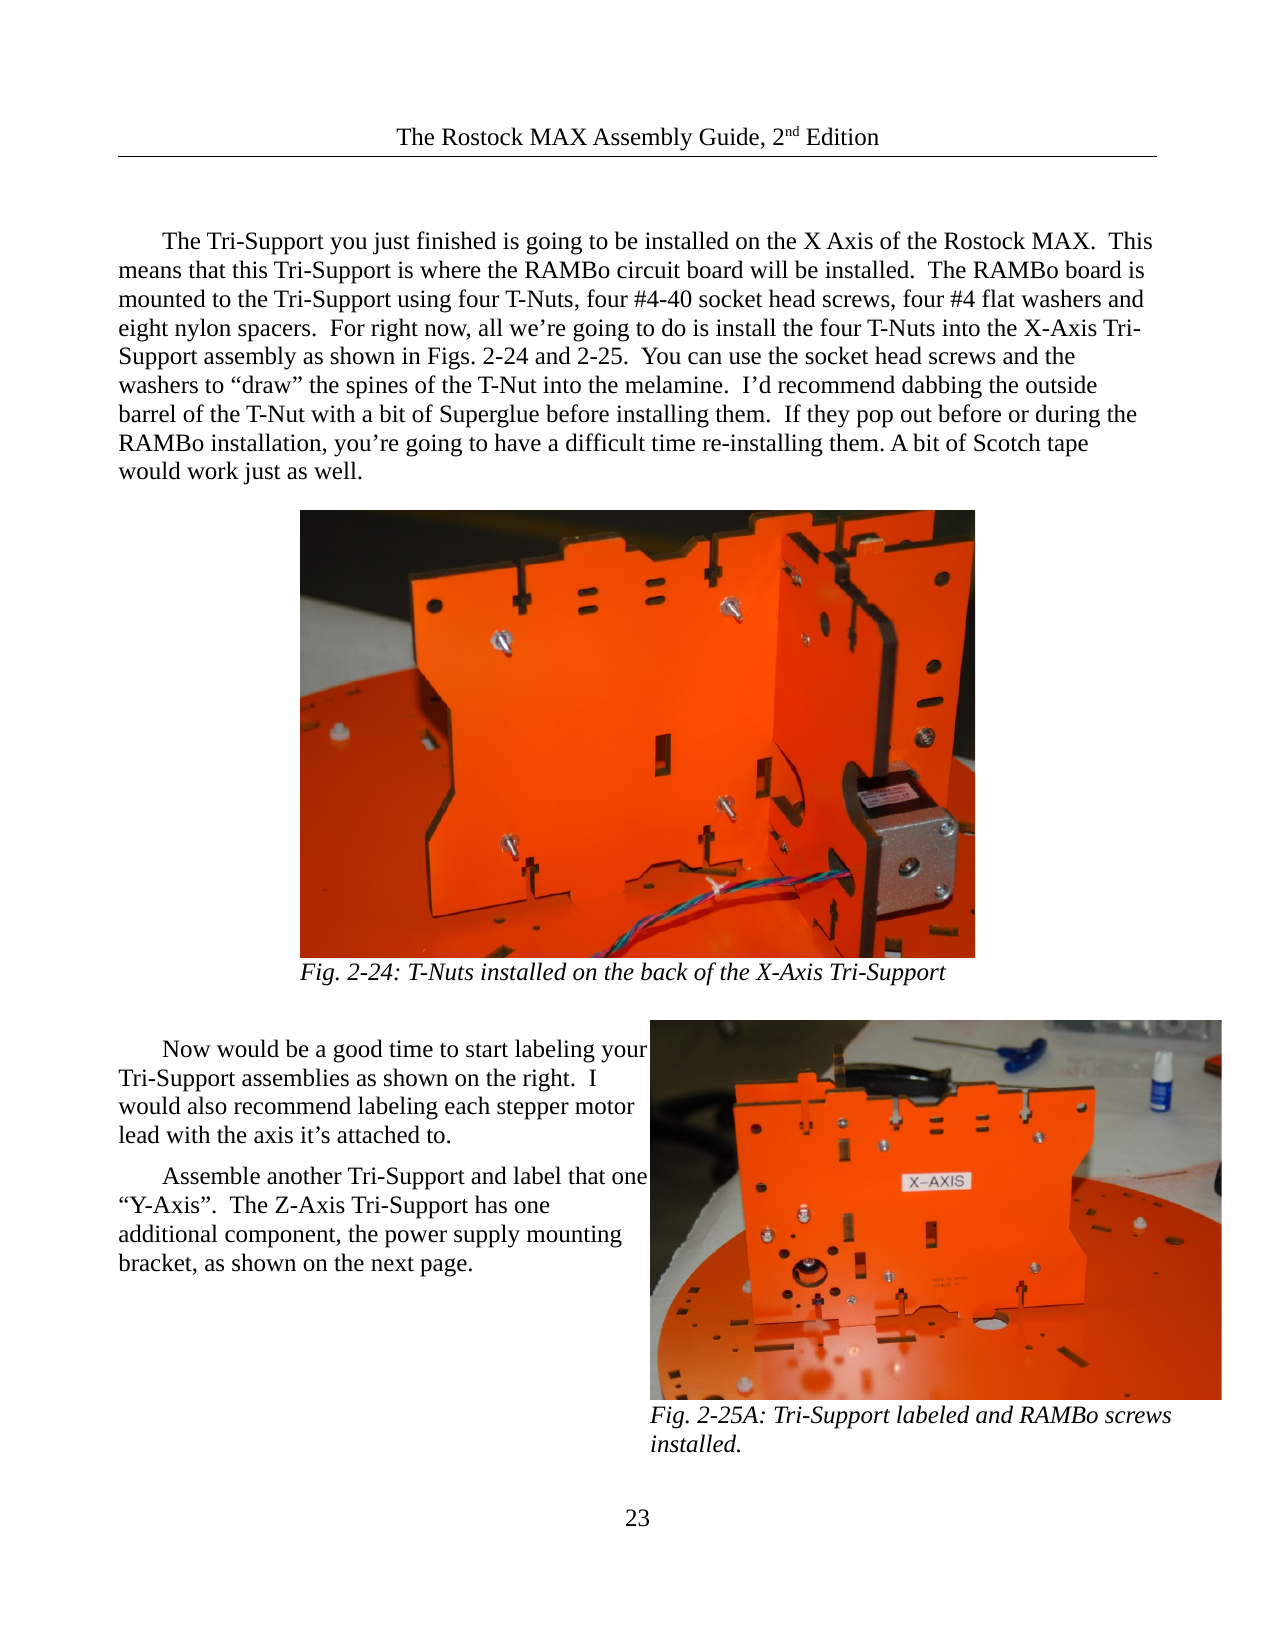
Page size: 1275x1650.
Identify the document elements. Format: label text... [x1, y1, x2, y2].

text The Tri-Support you just finished is going to be installed on the X Axis of the Rostock MAX. This means that this Tri-Support is where the RAMBo circuit board will be installed. The RAMBo board is mounted to the Tri-Support using four T-Nuts, four #4-40 socket head screws, four #4 flat washers and eight nylon spacers. For right now, all we’re going to do is install the four T-Nuts into the X-Axis Tri-Support assembly as shown in Figs. 2-24 and 2-25. You can use the socket head screws and the washers to “draw” the spines of the T-Nut into the melamine. I’d recommend dabbing the outside barrel of the T-Nut with a bit of Superglue before installing them. If they pop out before or during the RAMBo installation, you’re going to have a difficult time re-installing them. A bit of Scotch tape would work just as well. [118, 226, 1157, 485]
text Fig. 2-25A: Tri-Support labeled and RAMBo screws installed. [650, 1400, 1221, 1457]
text Assemble another Tri-Support and label that one “Y-Axis”. The Z-Axis Tri-Support has one additional component, the power supply mounting bracket, as shown on the next page. [118, 1161, 650, 1276]
picture [650, 1020, 1222, 1400]
text Now would be a good time to start labeling your Tri-Support assemblies as shown on the right. I would also recommend labeling each stepper motor lead with the axis it’s attached to. [118, 1034, 650, 1149]
text Fig. 2-24: T-Nuts installed on the back of the X-Axis Tri-Support [300, 958, 975, 986]
picture [300, 510, 976, 958]
